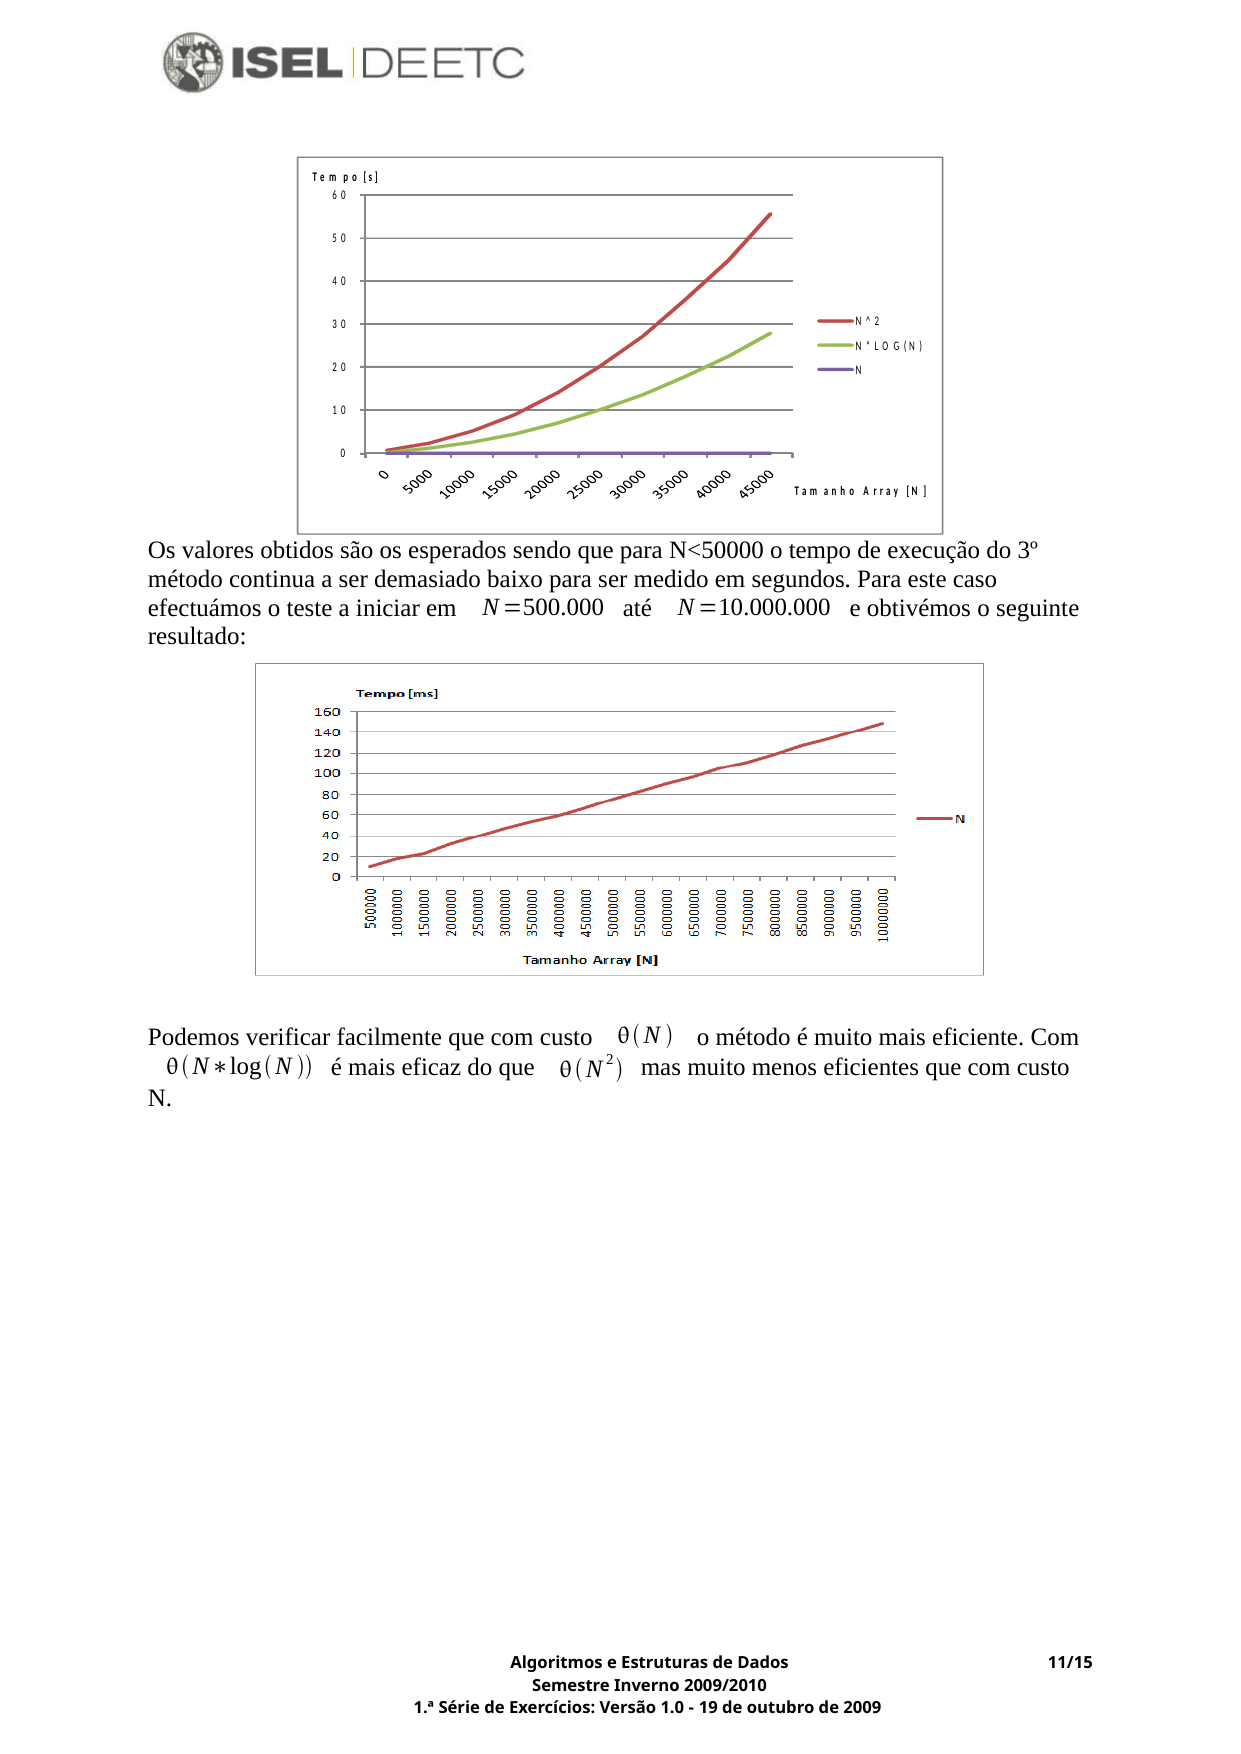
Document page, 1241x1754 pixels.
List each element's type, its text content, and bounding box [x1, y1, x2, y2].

picture [254, 662, 986, 976]
picture [153, 17, 555, 118]
text Os valores obtidos são os esperados sendo que para N<50000 o tempo de execução do 3º método continua a ser demasiado baixo para ser medido em segundos. Para este caso efectuámos o teste a iniciar em até e obtivémos o seguinte resultado: [148, 156, 1093, 650]
text Podemos verificar facilmente que com custo o método é muito mais eficiente. Com é mais eficaz do que mas muito menos eficientes que com custo N. [148, 1022, 1093, 1112]
